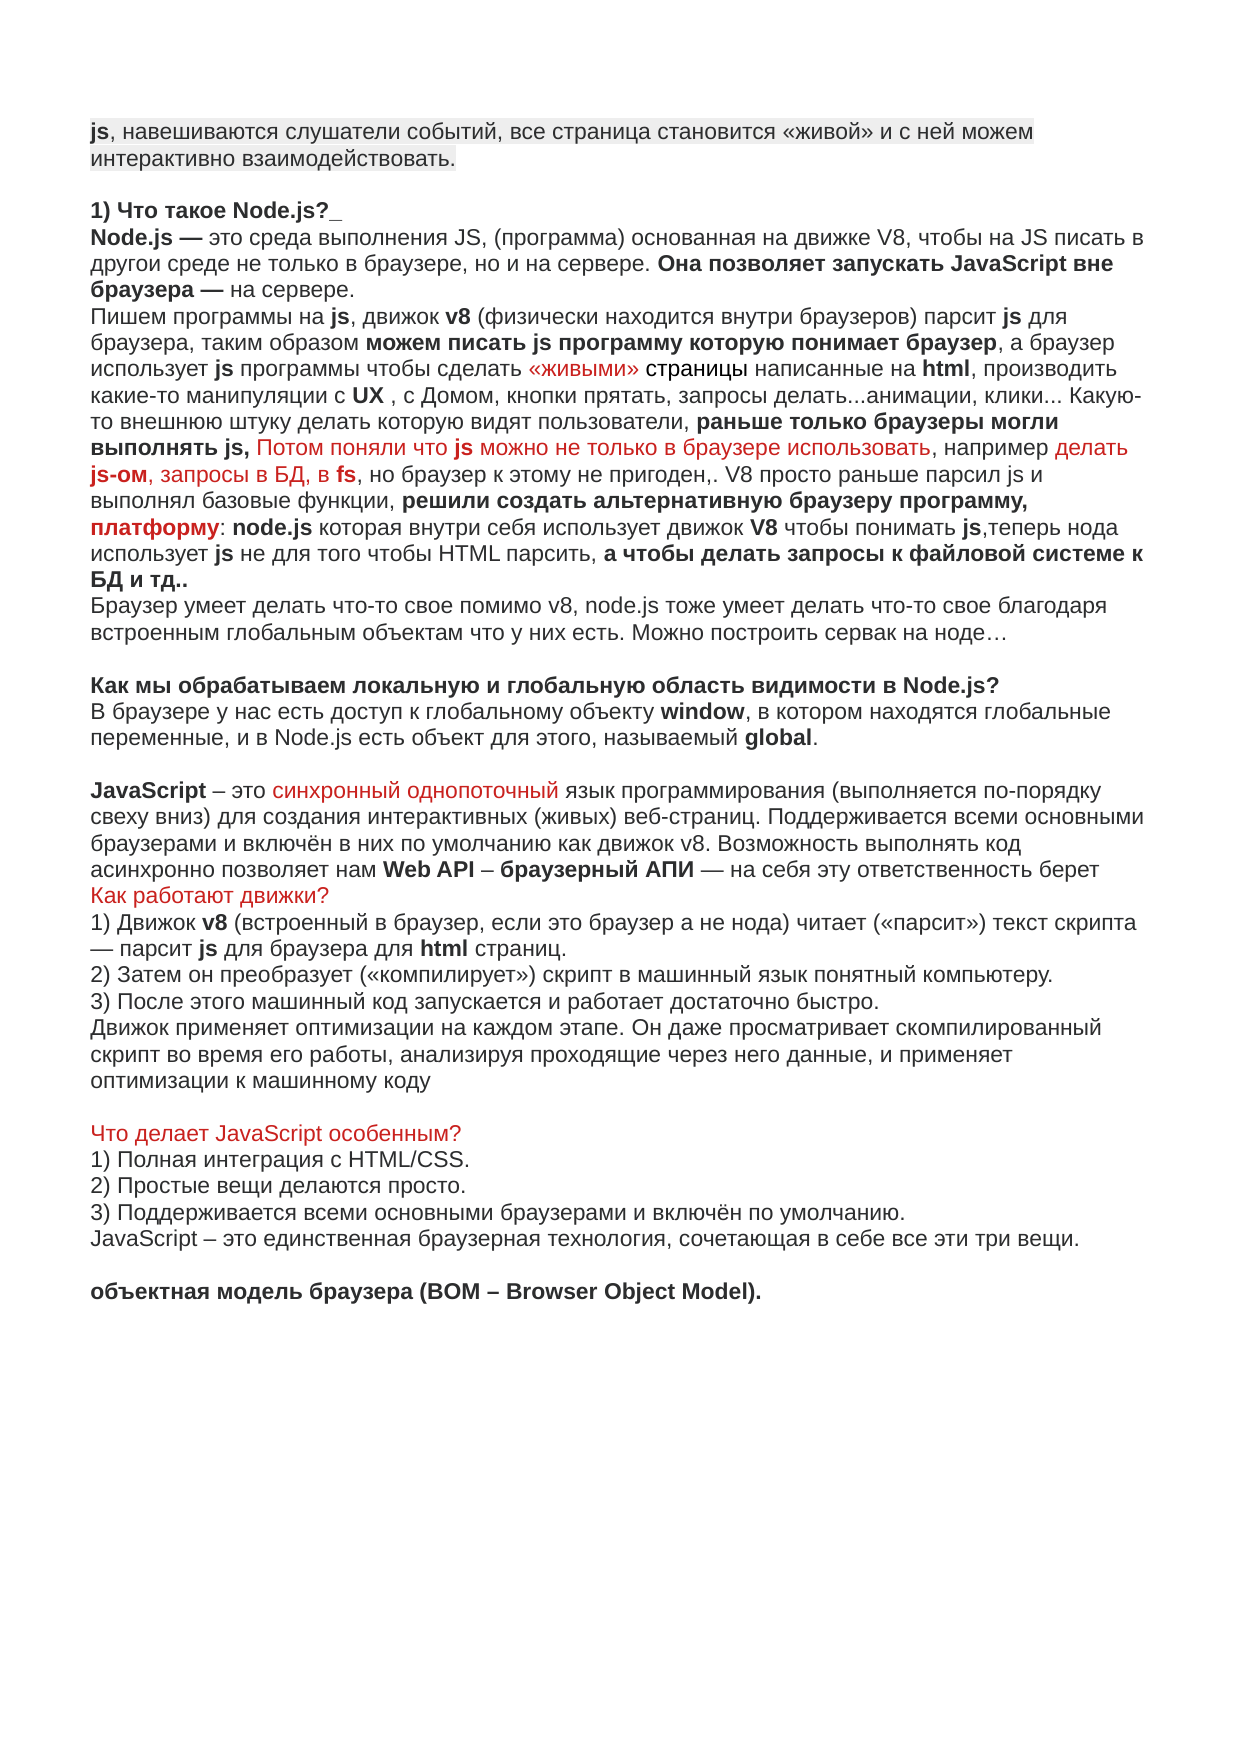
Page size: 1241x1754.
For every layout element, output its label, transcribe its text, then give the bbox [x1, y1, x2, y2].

text объектная модель браузера (BOM – Browser Object Model). [90, 1278, 1150, 1304]
text 1) Что такое Node.js?_ [90, 197, 1150, 223]
text Браузер умеет делать что-то свое помимо v8, node.js тоже умеет делать что-то свое благодаря встроенным глобальным объектам что у них есть. Можно построить сервак на ноде… [90, 592, 1150, 645]
text В браузере у нас есть доступ к глобальному объекту window, в котором находятся глобальные переменные, и в Node.js есть объект для этого, называемый global. [90, 698, 1150, 751]
text Что делает JavaScript особенным? 1) Полная интеграция с HTML/CSS. 2) Простые вещи делаются просто. 3) Поддерживается всеми основными браузерами и включён по умолчанию. JavaScript – это единственная браузерная технология, сочетающая в себе все эти три вещи. [90, 1119, 1150, 1251]
text Пишем программы на js, движок v8 (физически находится внутри браузеров) парсит js для браузера, таким образом можем писать js программу которую понимает браузер, а браузер использует js программы чтобы сделать «живыми» страницы написанные на html, производить какие-то манипуляции с UX , с Домом, кнопки прятать, запросы делать...анимации, клики... Какую-то внешнюю штуку делать которую видят пользователи, раньше только браузеры могли выполнять js, Потом поняли что js можно не только в браузере использовать, например делать js-ом, запросы в БД, в fs, но браузер к этому не пригоден,. V8 просто раньше парсил js и выполнял базовые функции, решили создать альтернативную браузеру программу, платформу: node.js которая внутри себя использует движок V8 чтобы понимать js,теперь нода использует js не для того чтобы HTML парсить, а чтобы делать запросы к файловой системе к БД и тд.. [90, 303, 1150, 592]
text JavaScript – это синхронный однопоточный язык программирования (выполняется по-порядку свеху вниз) для создания интерактивных (живых) веб-страниц. Поддерживается всеми основными браузерами и включён в них по умолчанию как движок v8. Возможность выполнять код асинхронно позволяет нам Web API – браузерный АПИ — на себя эту ответственность берет [90, 777, 1150, 882]
text Node.js — это среда выполнения JS, (программа) основанная на движке V8, чтобы на JS писать в другои среде не только в браузере, но и на сервере. Она позволяет запускать JavaScript вне браузера — на сервере. [90, 223, 1150, 303]
text Как мы обрабатываем локальную и глобальную область видимости в Node.js? [90, 672, 1150, 698]
text Как работают движки? 1) Движок v8 (встроенный в браузер, если это браузер а не нода) читает («парсит») текст скрипта — парсит js для браузера для html страниц. 2) Затем он преобразует («компилирует») скрипт в машинный язык понятный компьютеру. 3) После этого машинный код запускается и работает достаточно быстро. Движок применяет оптимизации на каждом этапе. Он даже просматривает скомпилированный скрипт во время его работы, анализируя проходящие через него данные, и применяет оптимизации к машинному коду [90, 882, 1150, 1093]
text js, навешиваются слушатели событий, все страница становится «живой» и с ней можем интерактивно взаимодействовать. [90, 118, 1150, 171]
